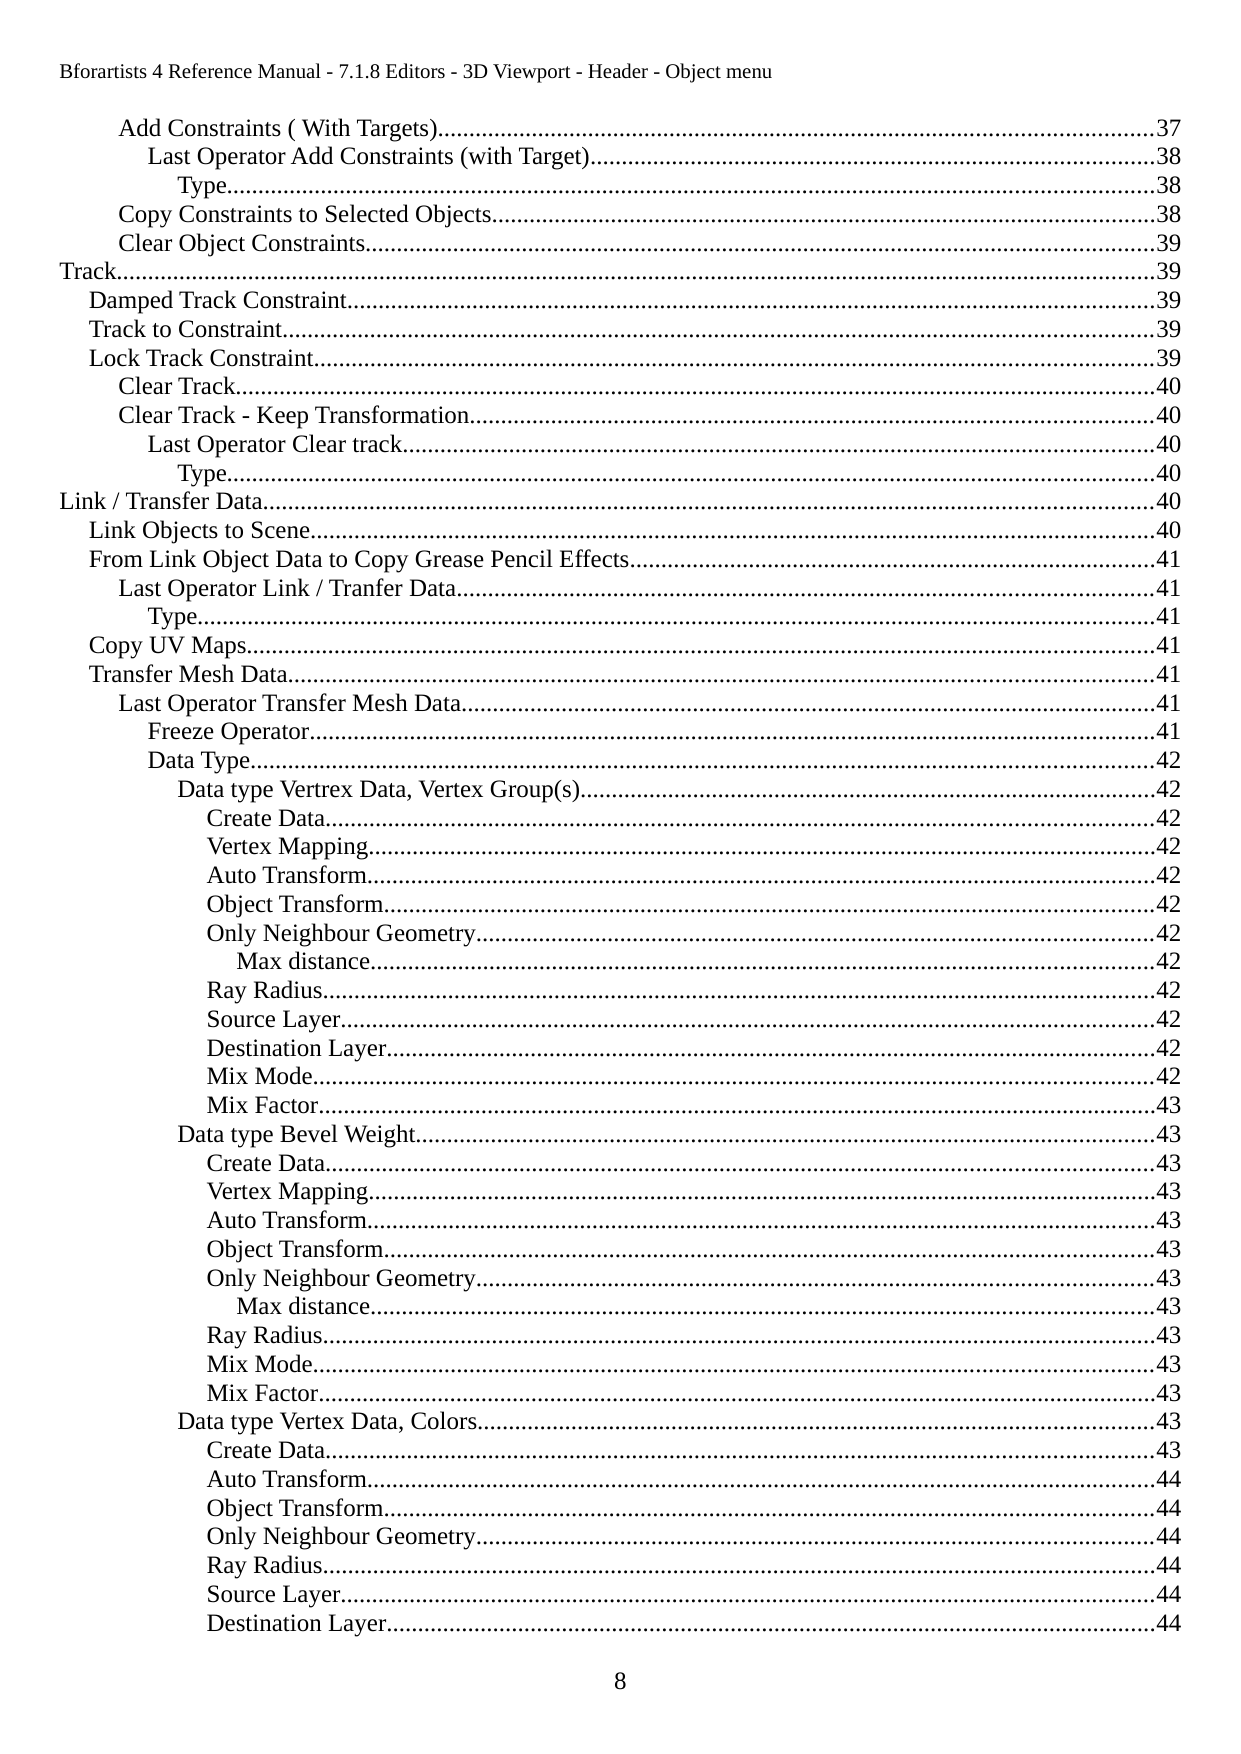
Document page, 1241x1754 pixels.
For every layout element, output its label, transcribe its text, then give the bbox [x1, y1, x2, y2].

text Max distance 43 [236, 1291, 1181, 1320]
text Destination Layer 42 [206, 1033, 1181, 1061]
text Auto Transform 43 [206, 1205, 1181, 1234]
text Last Operator Add Constraints (with Target) 38 [147, 141, 1181, 170]
text Vertex Mapping 43 [206, 1176, 1181, 1205]
text Only Neighbour Geometry 42 [206, 918, 1181, 946]
text Ray Radius 42 [206, 975, 1181, 1004]
text Track 39 [59, 256, 1181, 285]
text Data type Vertrex Data, Vertex Group(s) 42 [177, 774, 1181, 803]
text Freeze Operator 41 [147, 716, 1181, 745]
text Mix Factor 43 [206, 1090, 1181, 1119]
text Link / Transfer Data 40 [59, 486, 1181, 515]
text Last Operator Transfer Mesh Data 41 [118, 688, 1181, 716]
text Max distance 42 [236, 946, 1181, 975]
text Mix Mode 43 [206, 1349, 1181, 1378]
text Track to Constraint 39 [88, 314, 1181, 343]
text Data type Bevel Weight 43 [177, 1119, 1181, 1148]
text Object Transform 43 [206, 1234, 1181, 1263]
text Lock Track Constraint 39 [88, 343, 1181, 371]
text Clear Track - Keep Transformation 40 [118, 400, 1181, 429]
text Ray Radius 44 [206, 1550, 1181, 1579]
text Create Data 43 [206, 1148, 1181, 1176]
text Damped Track Constraint 39 [88, 285, 1181, 314]
text Mix Factor 43 [206, 1378, 1181, 1406]
text Last Operator Clear track 40 [147, 429, 1181, 458]
text Add Constraints ( With Targets) 37 [118, 113, 1181, 141]
text Clear Object Constraints 39 [118, 228, 1181, 256]
text Source Layer 44 [206, 1579, 1181, 1608]
text Transfer Mesh Data 41 [88, 659, 1181, 688]
text Mix Mode 42 [206, 1061, 1181, 1090]
text Ray Radius 43 [206, 1320, 1181, 1349]
text Clear Track 40 [118, 371, 1181, 400]
text Copy Constraints to Selected Objects 38 [118, 199, 1181, 228]
text Auto Transform 44 [206, 1464, 1181, 1493]
text Destination Layer 44 [206, 1608, 1181, 1636]
text Type 40 [177, 458, 1181, 486]
text Create Data 43 [206, 1435, 1181, 1464]
text Auto Transform 42 [206, 860, 1181, 889]
text Source Layer 42 [206, 1004, 1181, 1033]
text Vertex Mapping 42 [206, 831, 1181, 860]
text Data type Vertex Data, Colors 43 [177, 1406, 1181, 1435]
text Copy UV Maps 41 [88, 630, 1181, 659]
text Data Type 42 [147, 745, 1181, 774]
text From Link Object Data to Copy Grease Pencil Effects 41 [88, 544, 1181, 573]
text Create Data 42 [206, 803, 1181, 831]
text Link Objects to Scene 40 [88, 515, 1181, 544]
text Last Operator Link / Tranfer Data 41 [118, 573, 1181, 601]
text Object Transform 42 [206, 889, 1181, 918]
text Type 41 [147, 601, 1181, 630]
text Only Neighbour Geometry 43 [206, 1263, 1181, 1291]
text Type 38 [177, 170, 1181, 199]
text Object Transform 44 [206, 1493, 1181, 1521]
text Only Neighbour Geometry 44 [206, 1521, 1181, 1550]
